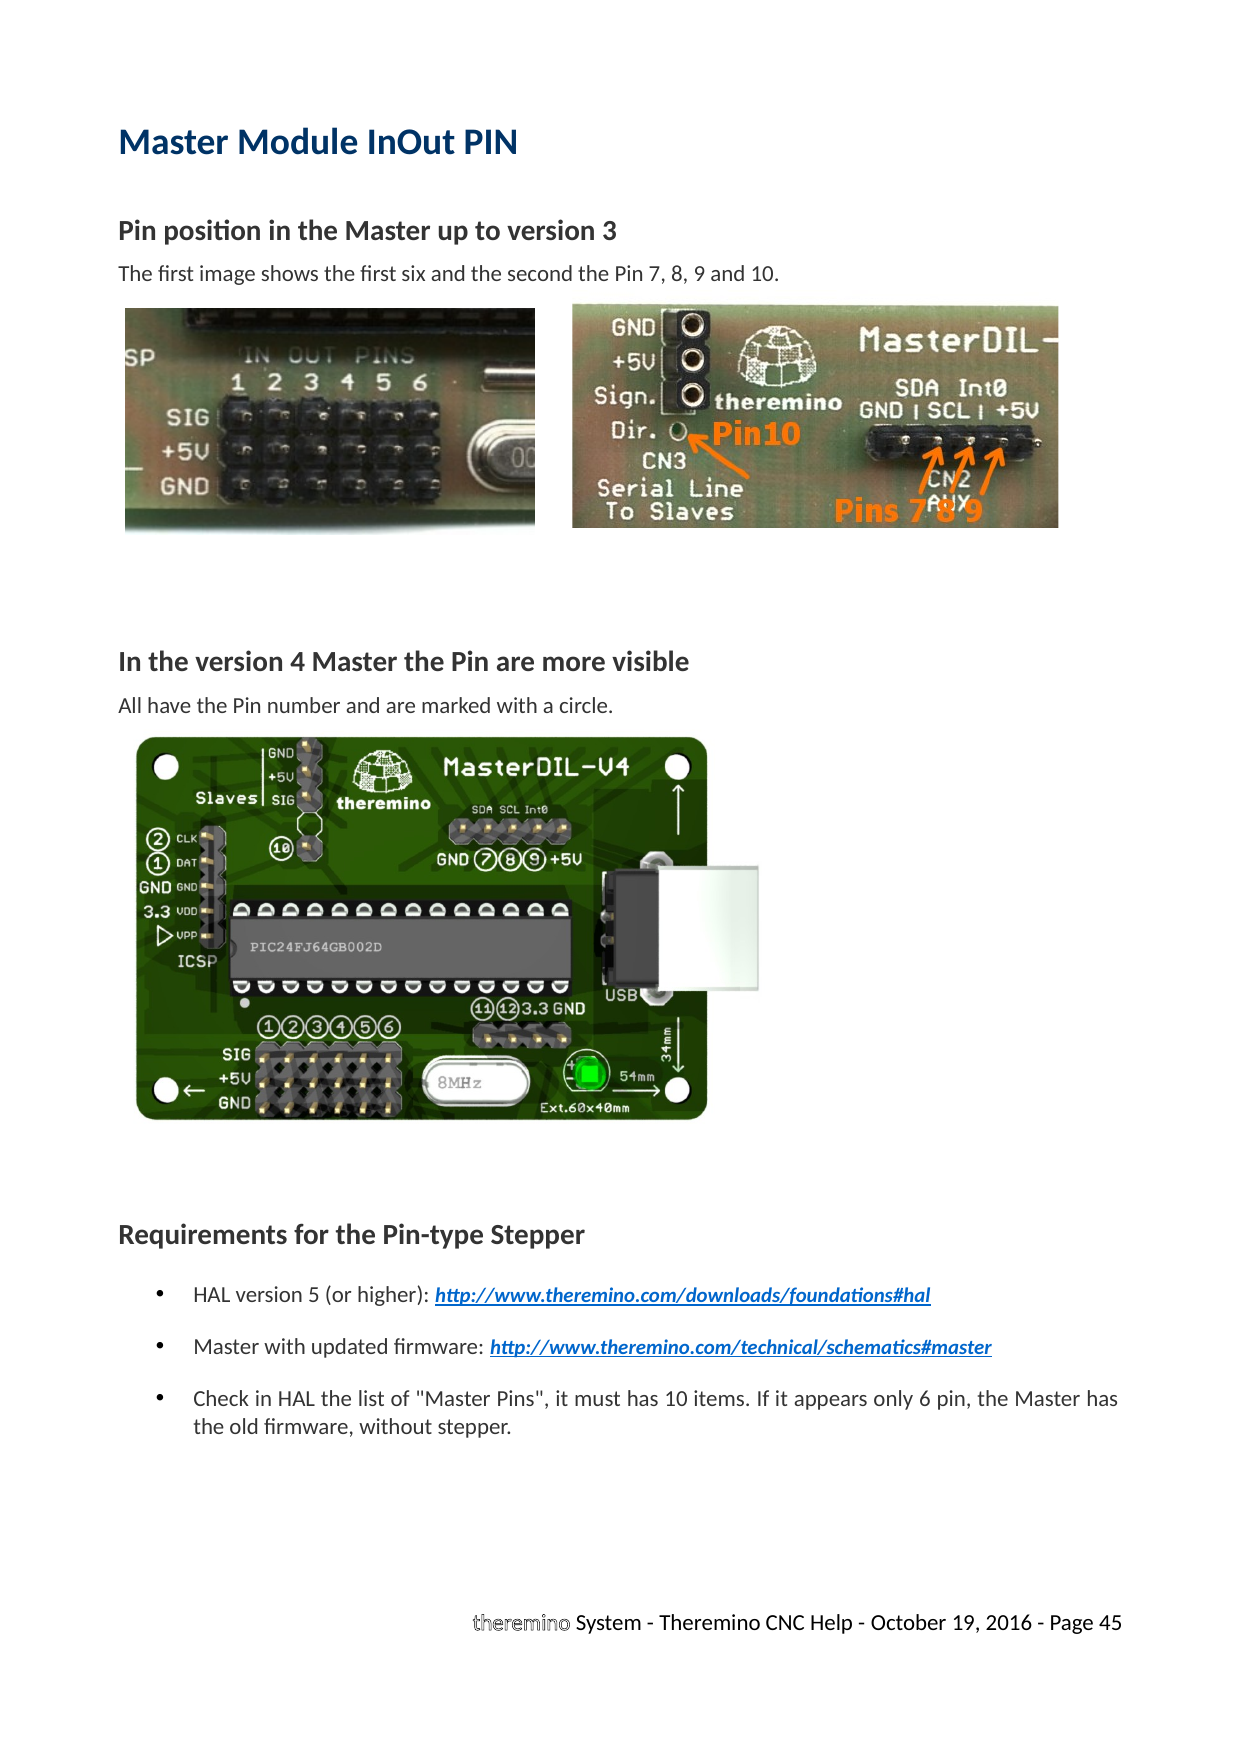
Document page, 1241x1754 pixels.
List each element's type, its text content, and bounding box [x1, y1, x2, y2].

picture [123, 719, 765, 1136]
text Requirements for the Pin-type Stepper [118, 1216, 1122, 1281]
list HAL version 5 (or higher): http://www.theremino.com/downloads/foundations#hal [156, 1281, 1122, 1308]
text The first image shows the first six and the second the Pin 7, 8, 9 and 10. [118, 259, 1122, 287]
picture [572, 290, 1059, 528]
text Pin position in the Master up to version 3 [118, 176, 1122, 248]
subtitle Master Module InOut PIN [118, 118, 1122, 164]
text All have the Pin number and are marked with a circle. [118, 691, 1122, 719]
text In the version 4 Master the Pin are more visible [118, 643, 1122, 679]
list Master with updated firmware: http://www.theremino.com/technical/schematics#master [156, 1332, 1122, 1360]
picture [125, 308, 535, 535]
list Check in HAL the list of "Master Pins", it must has 10 items. If it appears only 6 pin, the Master has the old firmware, without stepper. [156, 1384, 1122, 1440]
